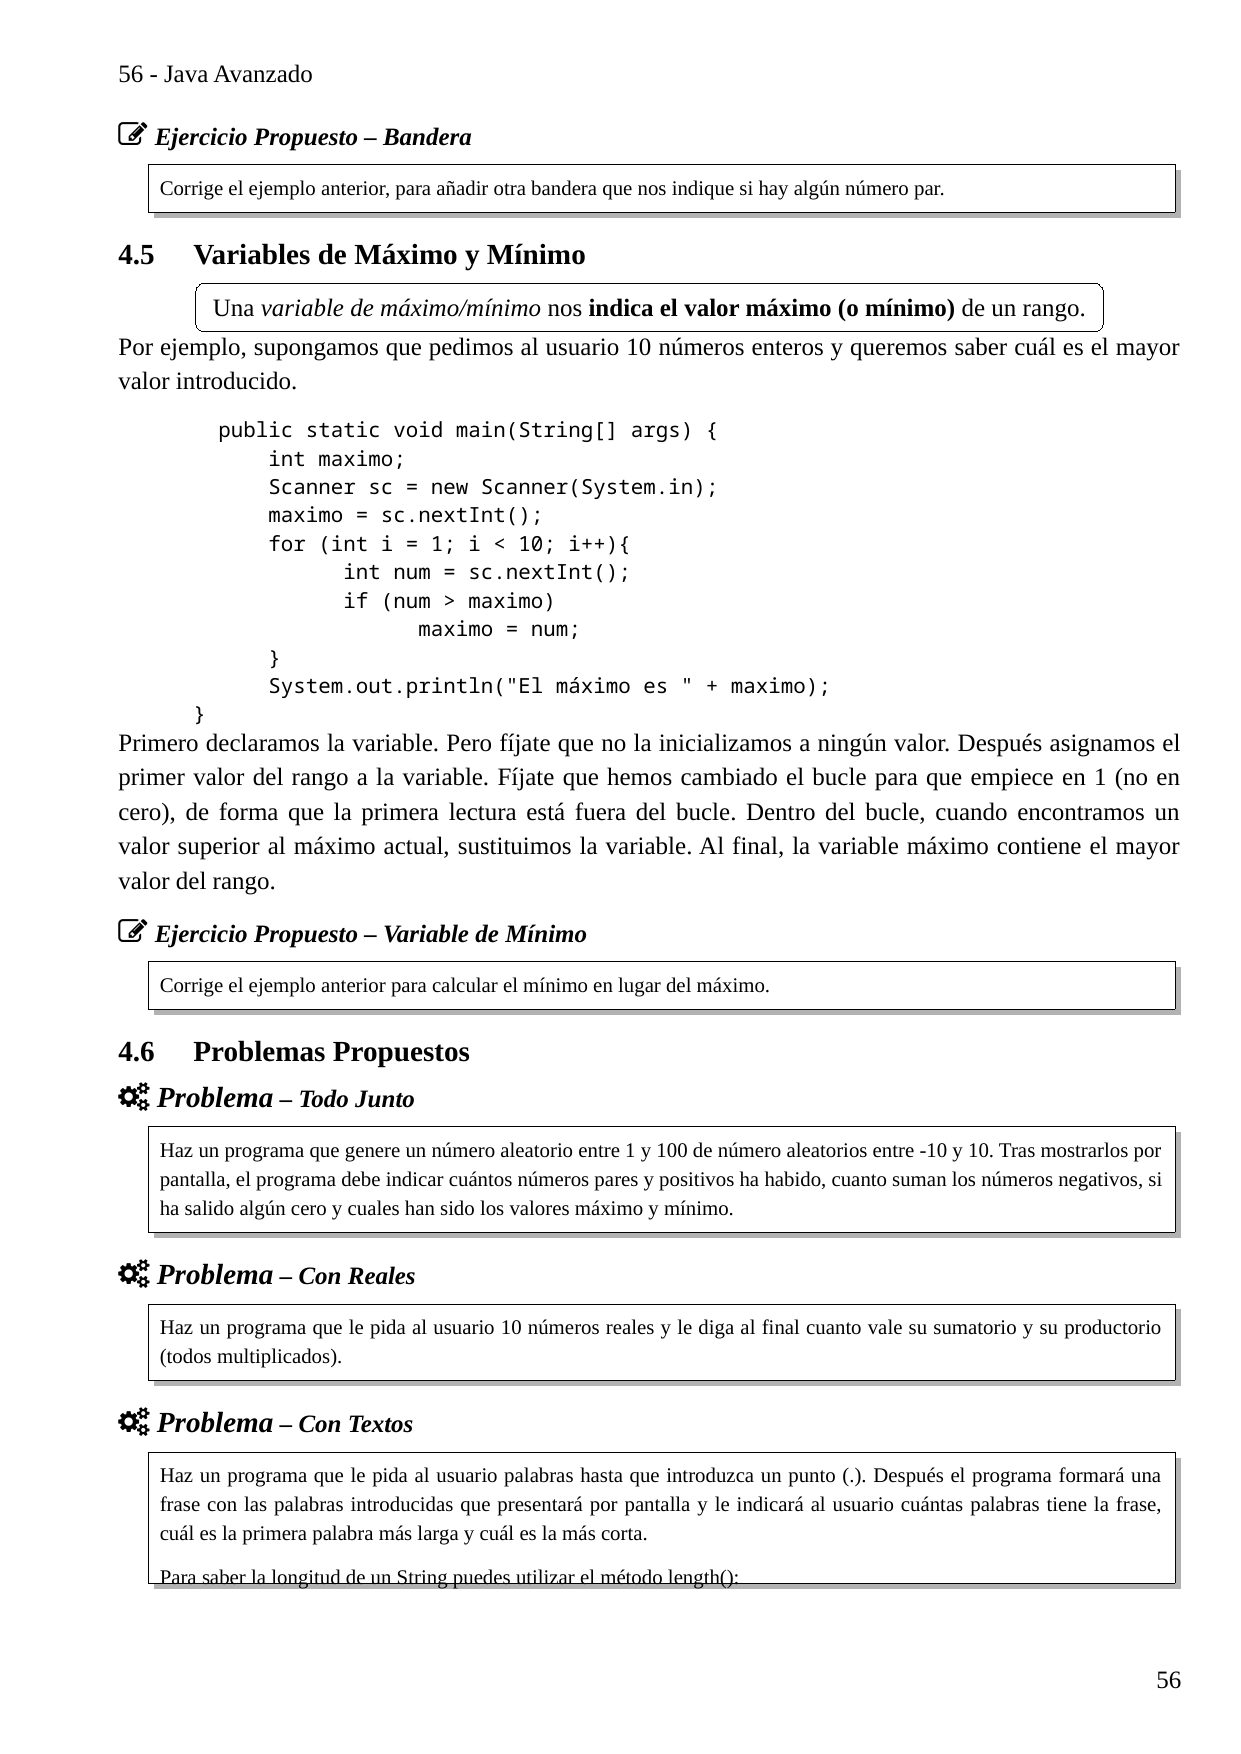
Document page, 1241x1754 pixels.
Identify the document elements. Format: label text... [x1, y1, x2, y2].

text Haz un programa que genere un número aleatorio entre 1 y 100 de número aleatorios entre -10 y 10. Tras mostrarlos por pantalla, el programa debe indicar cuántos números pares y positivos ha habido, cuanto suman los números negativos, si ha salido algún cero y cuales han sido los valores máximo y mínimo. [149, 1127, 1175, 1232]
text for (int i = 1; i < 10; i++){ [118, 529, 1181, 557]
subtitle Problemas Propuestos [118, 1034, 1181, 1068]
text } [118, 699, 1181, 728]
text Por ejemplo, supongamos que pedimos al usuario 10 números enteros y queremos saber cuál es el mayor valor introducido. [118, 332, 1181, 395]
text Haz un programa que le pida al usuario palabras hasta que introduzca un punto (.). Después el programa formará una frase con las palabras introducidas que presentará por pantalla y le indicará al usuario cuántas palabras tiene la frase, cuál es la primera palabra más larga y cuál es la más corta. [149, 1453, 1175, 1545]
text Haz un programa que le pida al usuario 10 números reales y le diga al final cuanto vale su sumatorio y su productorio (todos multiplicados). [149, 1305, 1175, 1380]
text int num = sc.nextInt(); [118, 557, 1181, 586]
text Corrige el ejemplo anterior, para añadir otra bandera que nos indique si hay algún número par. [149, 165, 1175, 212]
text Primero declaramos la variable. Pero fíjate que no la inicializamos a ningún valor. Después asignamos el primer valor del rango a la variable. Fíjate que hemos cambiado el bucle para que empiece en 1 (no en cero), de forma que la primera lectura está fuera del bucle. Dentro del bucle, cuando encontramos un valor superior al máximo actual, sustituimos la variable. Al final, la variable máximo contiene el mayor valor del rango. [118, 728, 1181, 895]
text public static void main(String[] args) { [118, 415, 1181, 444]
text  Ejercicio Propuesto – Variable de Mínimo [118, 915, 1181, 948]
text  Problema – Con Textos [118, 1405, 1181, 1439]
text Para saber la longitud de un String puedes utilizar el método length(): [149, 1553, 1175, 1583]
subtitle Variables de Máximo y Mínimo [118, 237, 1181, 271]
text maximo = sc.nextInt(); [118, 501, 1181, 529]
text  Ejercicio Propuesto – Bandera [118, 118, 1181, 152]
text if (num > maximo) [118, 586, 1181, 614]
text Scanner sc = new Scanner(System.in); [118, 472, 1181, 501]
text maximo = num; [118, 614, 1181, 643]
text int maximo; [118, 444, 1181, 472]
text  Problema – Todo Junto [118, 1080, 1181, 1114]
text  Problema – Con Reales [118, 1257, 1181, 1291]
text System.out.println("El máximo es " + maximo); [118, 671, 1181, 699]
text } [118, 643, 1181, 671]
text Corrige el ejemplo anterior para calcular el mínimo en lugar del máximo. [149, 962, 1175, 1009]
